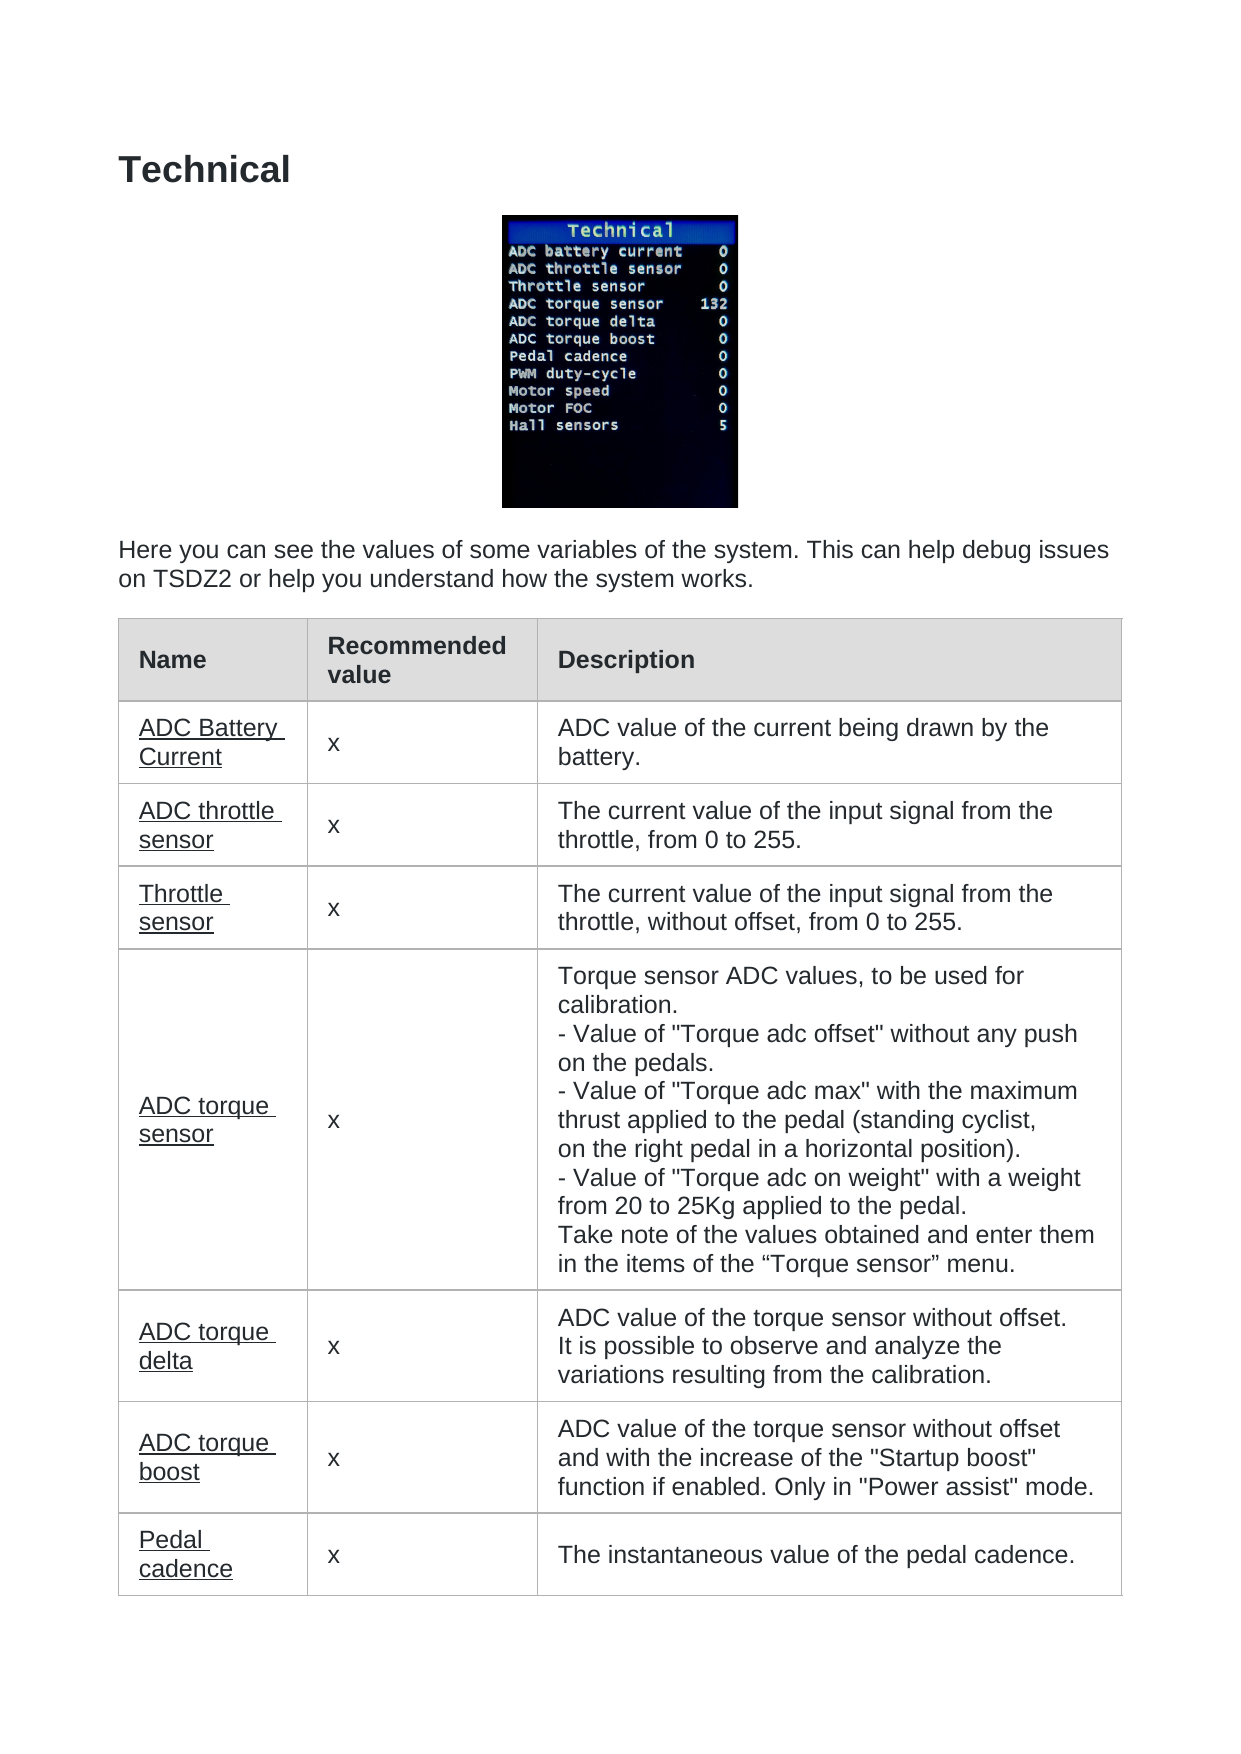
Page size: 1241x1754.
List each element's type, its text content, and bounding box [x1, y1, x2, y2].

table_cell ADC torque sensor [119, 950, 307, 1289]
table_header Recommended value [308, 619, 537, 700]
table_cell ADC throttle sensor [119, 784, 307, 865]
table_cell Torque sensor ADC values, to be used for calibration. - Value of "Torque adc offset" without any push on the pedals. - Value of "Torque adc max" with the maximum thrust applied to the pedal (standing cyclist, on the right pedal in a horizontal position). - Value of "Torque adc on weight" with a weight from 20 to 25Kg applied to the pedal. Take note of the values obtained and enter them in the items of the “Torque sensor” menu. [538, 950, 1121, 1289]
table_cell The current value of the input signal from the throttle, from 0 to 255. [538, 784, 1121, 865]
table_cell ADC torque delta [119, 1291, 307, 1401]
table_cell ADC Battery Current [119, 702, 307, 783]
table_cell x [308, 702, 537, 783]
table_cell x [308, 950, 537, 1289]
table_cell ADC value of the current being drawn by the battery. [538, 702, 1121, 783]
table_cell x [308, 1291, 537, 1401]
table_cell x [308, 1514, 537, 1594]
table_cell Throttle sensor [119, 867, 307, 948]
table_cell x [308, 1402, 537, 1512]
table_header Description [538, 619, 1121, 700]
table_cell x [308, 784, 537, 865]
text Here you can see the values of some variables of the system. This can help debug issues on TSDZ2 or help you understand how the system works. [118, 535, 1122, 592]
picture [502, 215, 739, 508]
table_cell ADC value of the torque sensor without offset and with the increase of the "Startup boost" function if enabled. Only in "Power assist" mode. [538, 1402, 1121, 1512]
table_cell The current value of the input signal from the throttle, without offset, from 0 to 255. [538, 867, 1121, 948]
table_cell ADC value of the torque sensor without offset. It is possible to observe and analyze the variations resulting from the calibration. [538, 1291, 1121, 1401]
text Technical [118, 148, 1122, 191]
table_cell ADC torque boost [119, 1402, 307, 1512]
table_cell The instantaneous value of the pedal cadence. [538, 1514, 1121, 1594]
table_header Name [119, 619, 307, 700]
table_cell Pedal cadence [119, 1514, 307, 1594]
table_cell x [308, 867, 537, 948]
